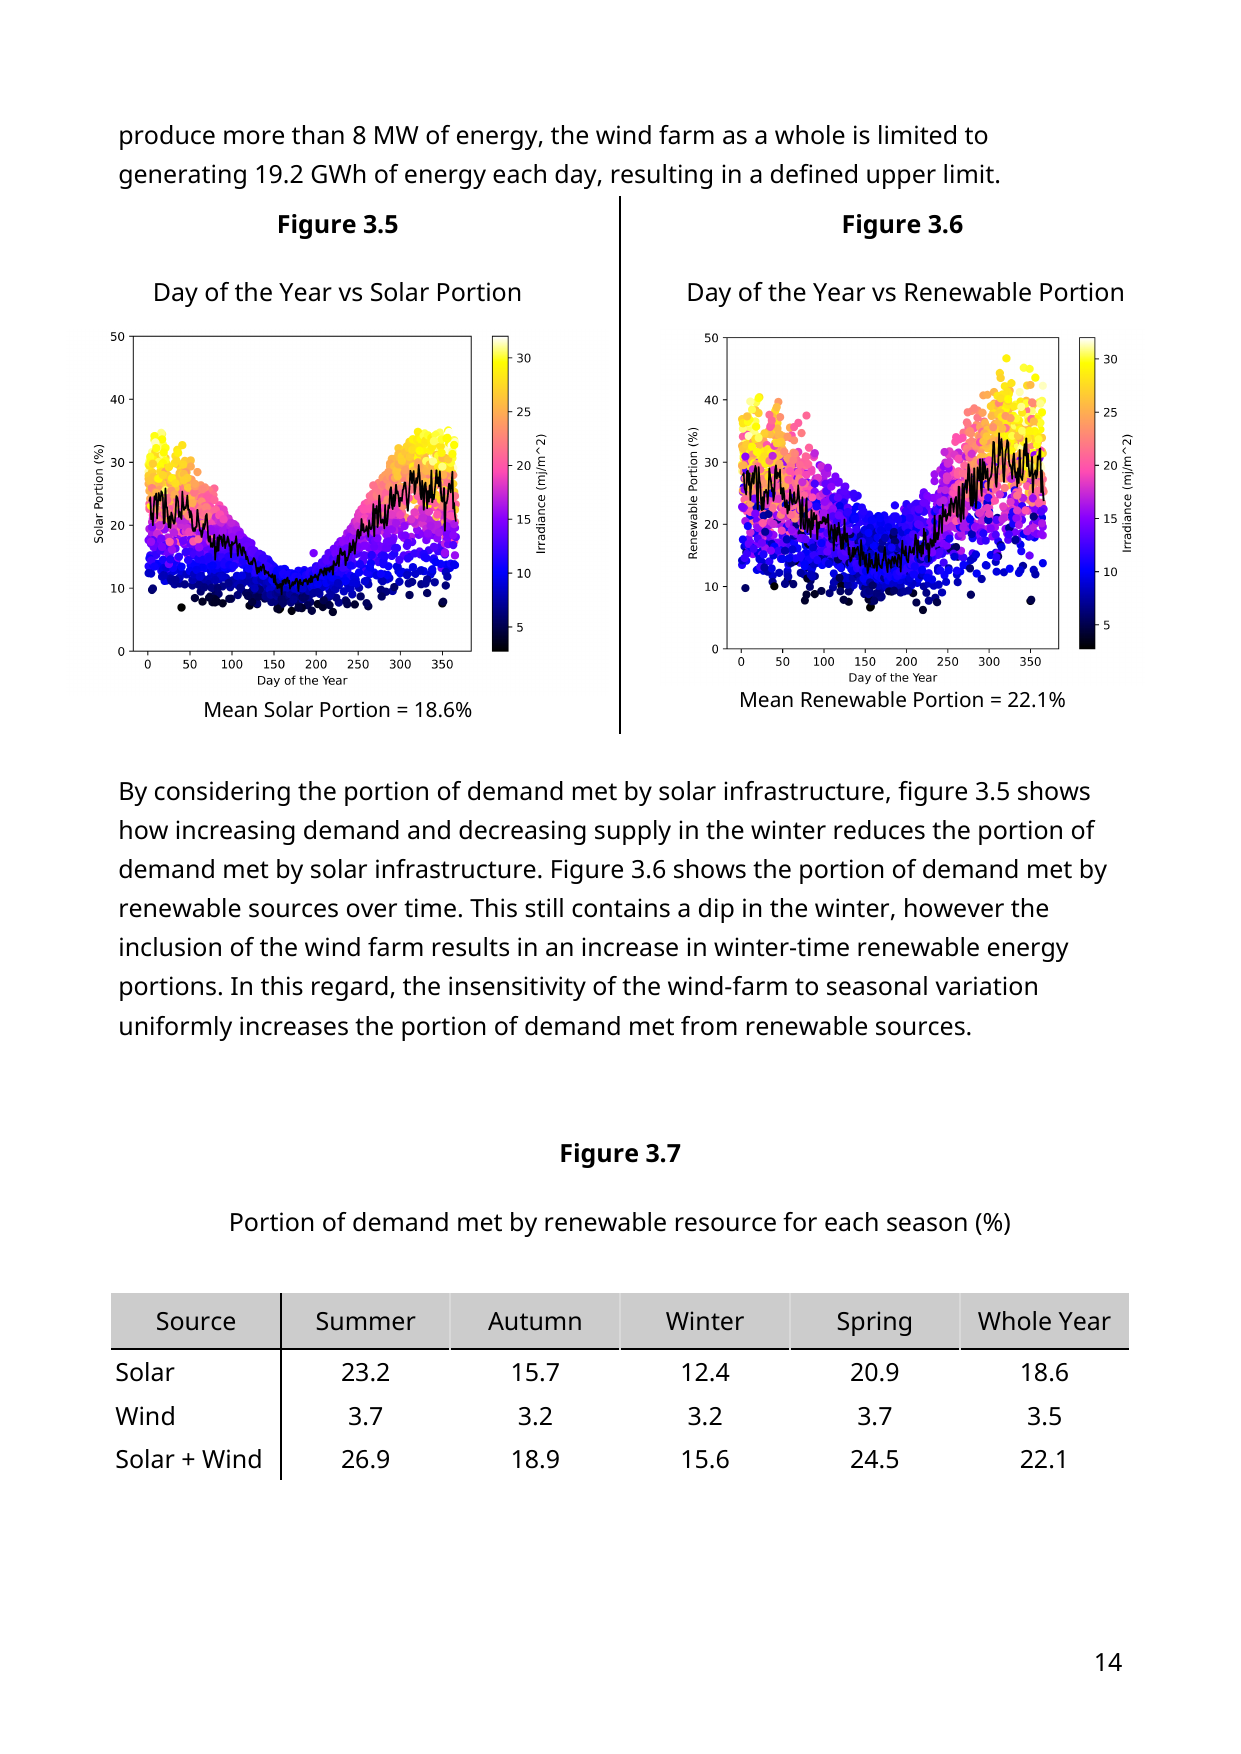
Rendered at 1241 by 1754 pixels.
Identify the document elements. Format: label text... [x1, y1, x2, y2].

table_header Figure 3.5 Day of the Year vs Solar Portion [55, 196, 619, 319]
table_cell 24.5 [790, 1436, 959, 1480]
table_header Whole Year [961, 1293, 1129, 1348]
table_cell 15.7 [450, 1350, 620, 1393]
table_cell 3.7 [790, 1393, 959, 1436]
table_cell 22.1 [960, 1436, 1129, 1480]
table_cell 23.2 [282, 1350, 450, 1393]
table_cell 3.2 [450, 1393, 620, 1436]
table_header Figure 3.7 Portion of demand met by renewable resource for each season (%) [101, 1126, 1139, 1249]
table_cell Mean Solar Portion = 18.6% [55, 319, 619, 734]
table_cell 3.5 [960, 1393, 1129, 1436]
table_cell Wind [111, 1393, 280, 1436]
table_cell 26.9 [282, 1436, 450, 1480]
table_cell [101, 1249, 1139, 1627]
table_cell 18.6 [960, 1350, 1129, 1393]
table_cell 3.7 [282, 1393, 450, 1436]
table_header Spring [791, 1293, 959, 1348]
table_cell Solar [111, 1350, 280, 1393]
table_cell 3.2 [620, 1393, 790, 1436]
table_header Winter [621, 1293, 789, 1348]
table_header Summer [282, 1293, 449, 1348]
table_cell 15.6 [620, 1436, 790, 1480]
table_cell Mean Renewable Portion = 22.1% [621, 319, 1185, 734]
table_cell 20.9 [790, 1350, 959, 1393]
table_header Autumn [451, 1293, 619, 1348]
picture [660, 329, 1145, 686]
table_cell 12.4 [620, 1350, 790, 1393]
table_header Figure 3.6 Day of the Year vs Renewable Portion [621, 196, 1185, 319]
text By considering the portion of demand met by solar infrastructure, figure 3.5 shows how increasing demand and decreasing supply in the winter reduces the portion of demand met by solar infrastructure. Figure 3.6 shows the portion of demand met by renewable sources over time. This still contains a dip in the winter, however the inclusion of the wind farm results in an increase in winter-time renewable energy portions. In this regard, the insensitivity of the wind-farm to seasonal variation uniformly increases the portion of demand met from renewable sources. [118, 773, 1122, 1042]
picture [65, 329, 610, 696]
table_cell Solar + Wind [111, 1436, 280, 1480]
table_header Source [111, 1293, 280, 1348]
text produce more than 8 MW of energy, the wind farm as a whole is limited to generating 19.2 GWh of energy each day, resulting in a defined upper limit. [118, 118, 1122, 191]
table_cell 18.9 [450, 1436, 620, 1480]
